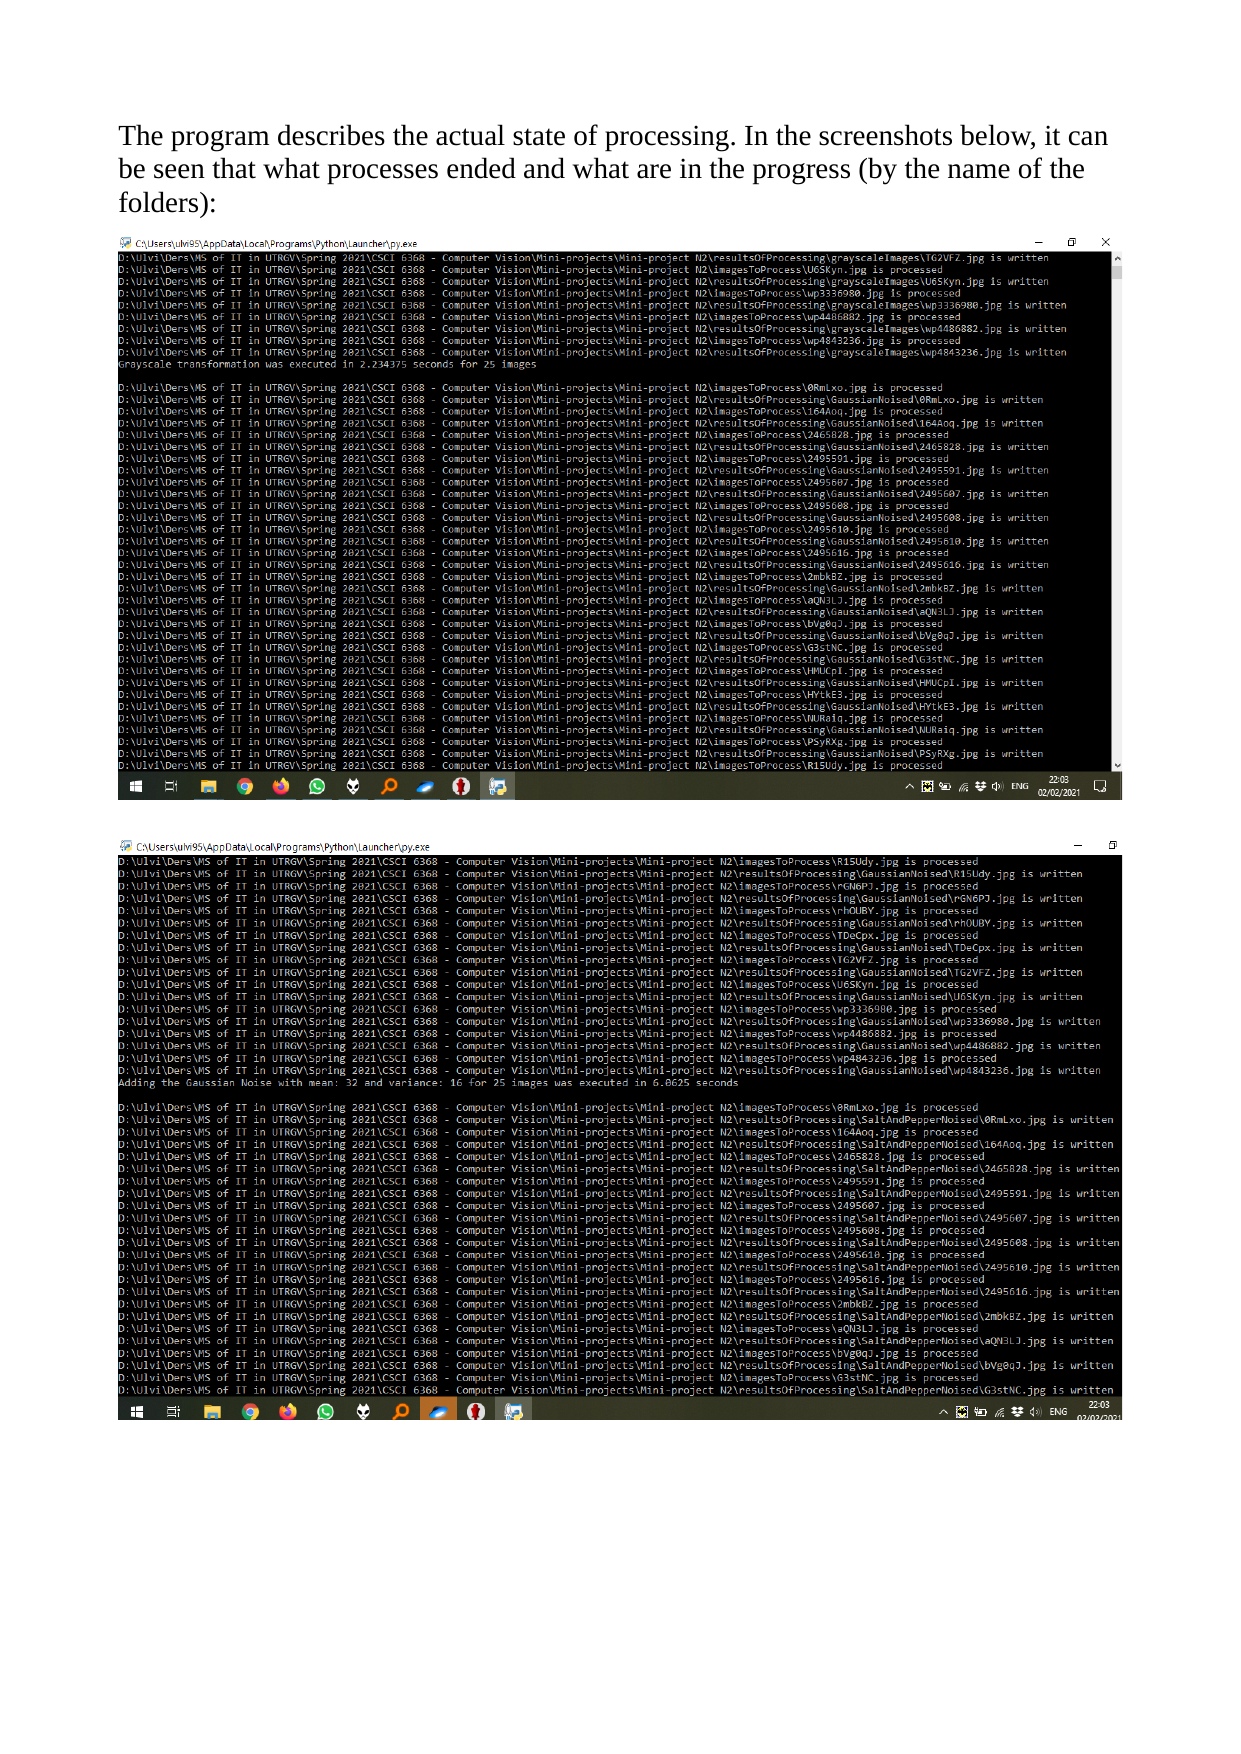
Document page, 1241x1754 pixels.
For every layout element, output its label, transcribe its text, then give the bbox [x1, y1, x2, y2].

text The program describes the actual state of processing. In the screenshots below, it can be seen that what processes ended and what are in the progress (by the name of the folders): [118, 118, 1122, 219]
picture [118, 235, 1123, 800]
picture [118, 837, 1123, 1420]
